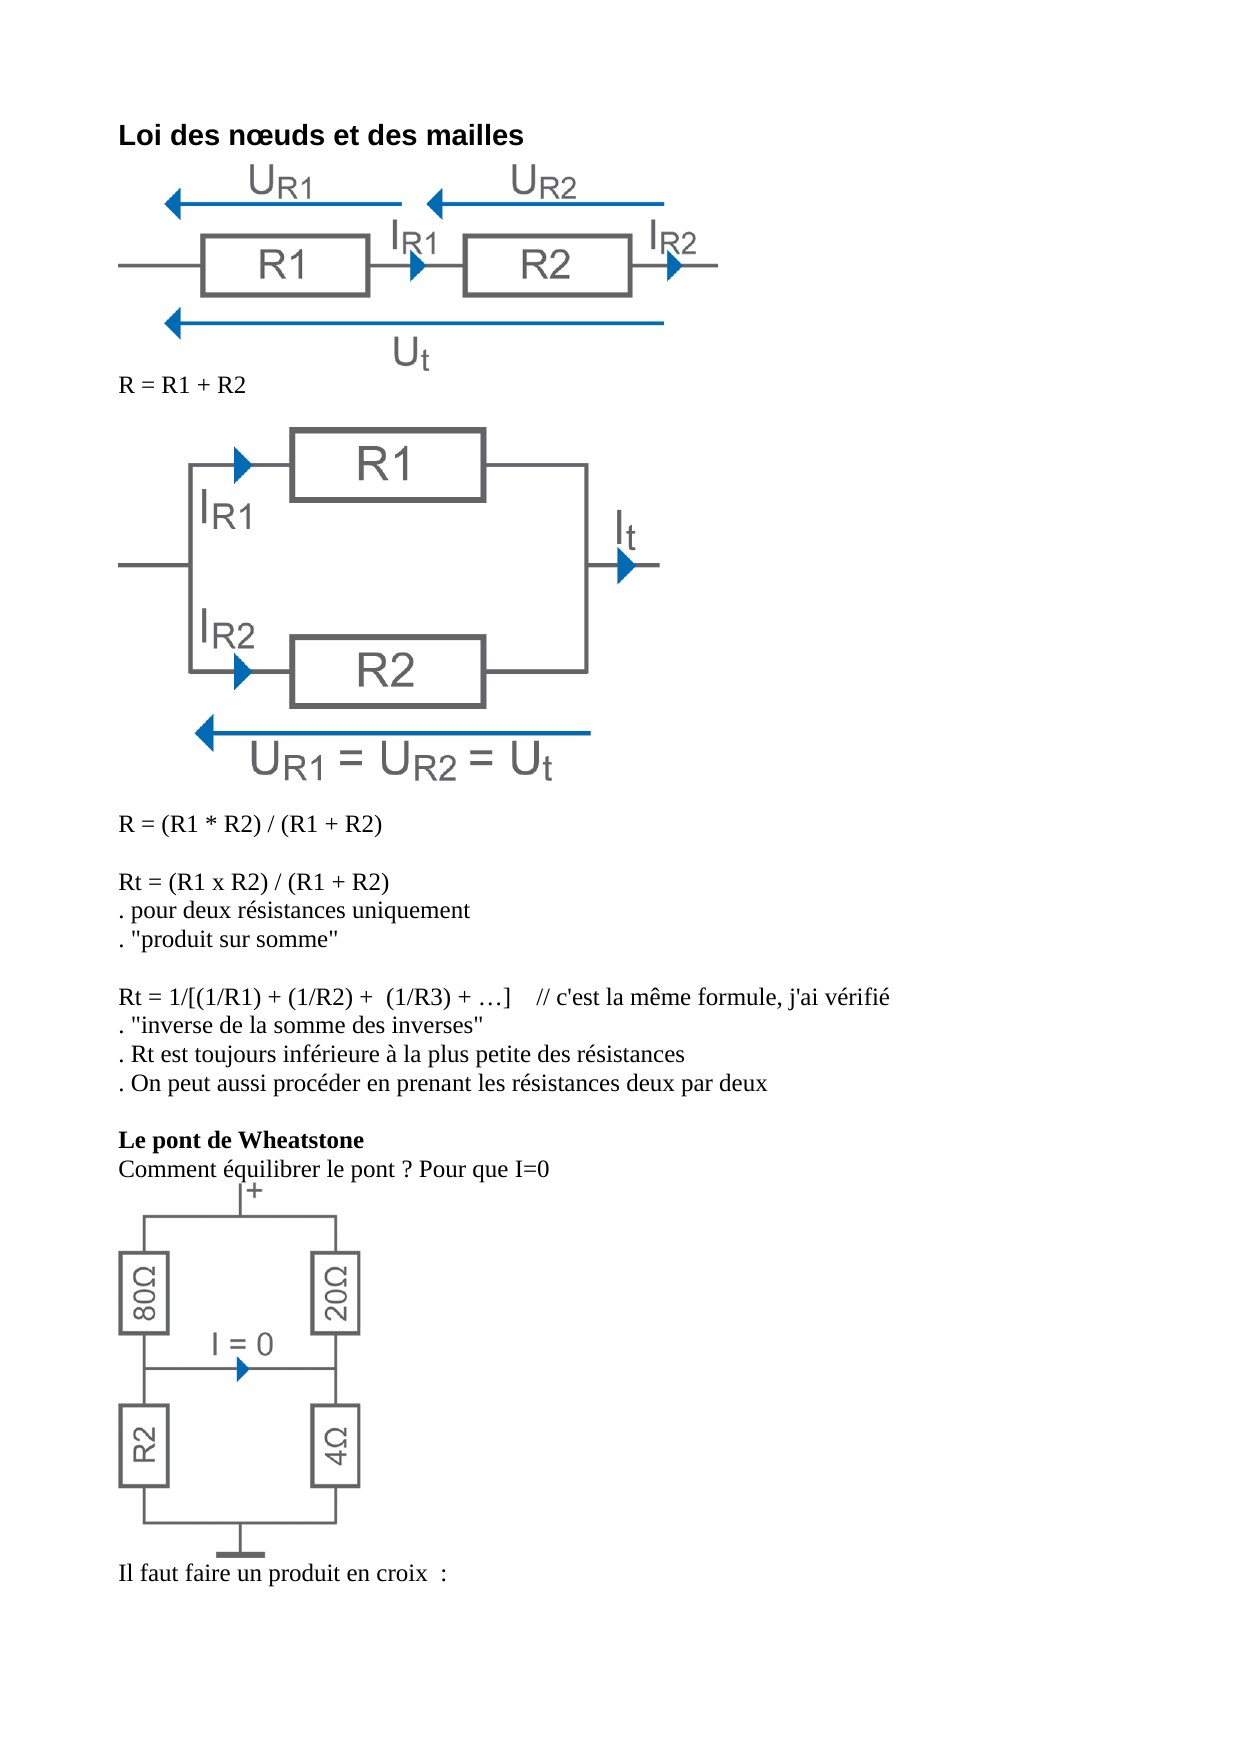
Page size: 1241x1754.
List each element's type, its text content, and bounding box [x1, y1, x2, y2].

text . "produit sur somme" [118, 924, 1122, 953]
text . On peut aussi procéder en prenant les résistances deux par deux [118, 1068, 1122, 1097]
picture [118, 1182, 361, 1558]
picture [118, 427, 660, 781]
text Rt = (R1 x R2) / (R1 + R2) [118, 867, 1122, 895]
text R = (R1 * R2) / (R1 + R2) [118, 809, 1122, 838]
text Rt = 1/[(1/R1) + (1/R2) + (1/R3) + …] // c'est la même formule, j'ai vérifié [118, 982, 1122, 1010]
text Le pont de Wheatstone [118, 1125, 1122, 1154]
text . pour deux résistances uniquement [118, 895, 1122, 924]
text . "inverse de la somme des inverses" [118, 1010, 1122, 1039]
text R = R1 + R2 [118, 370, 1122, 399]
text Il faut faire un produit en croix : [118, 1558, 1122, 1587]
picture [118, 164, 719, 371]
text Comment équilibrer le pont ? Pour que I=0 [118, 1154, 1122, 1183]
subtitle Loi des nœuds et des mailles [118, 118, 1122, 152]
text . Rt est toujours inférieure à la plus petite des résistances [118, 1039, 1122, 1068]
